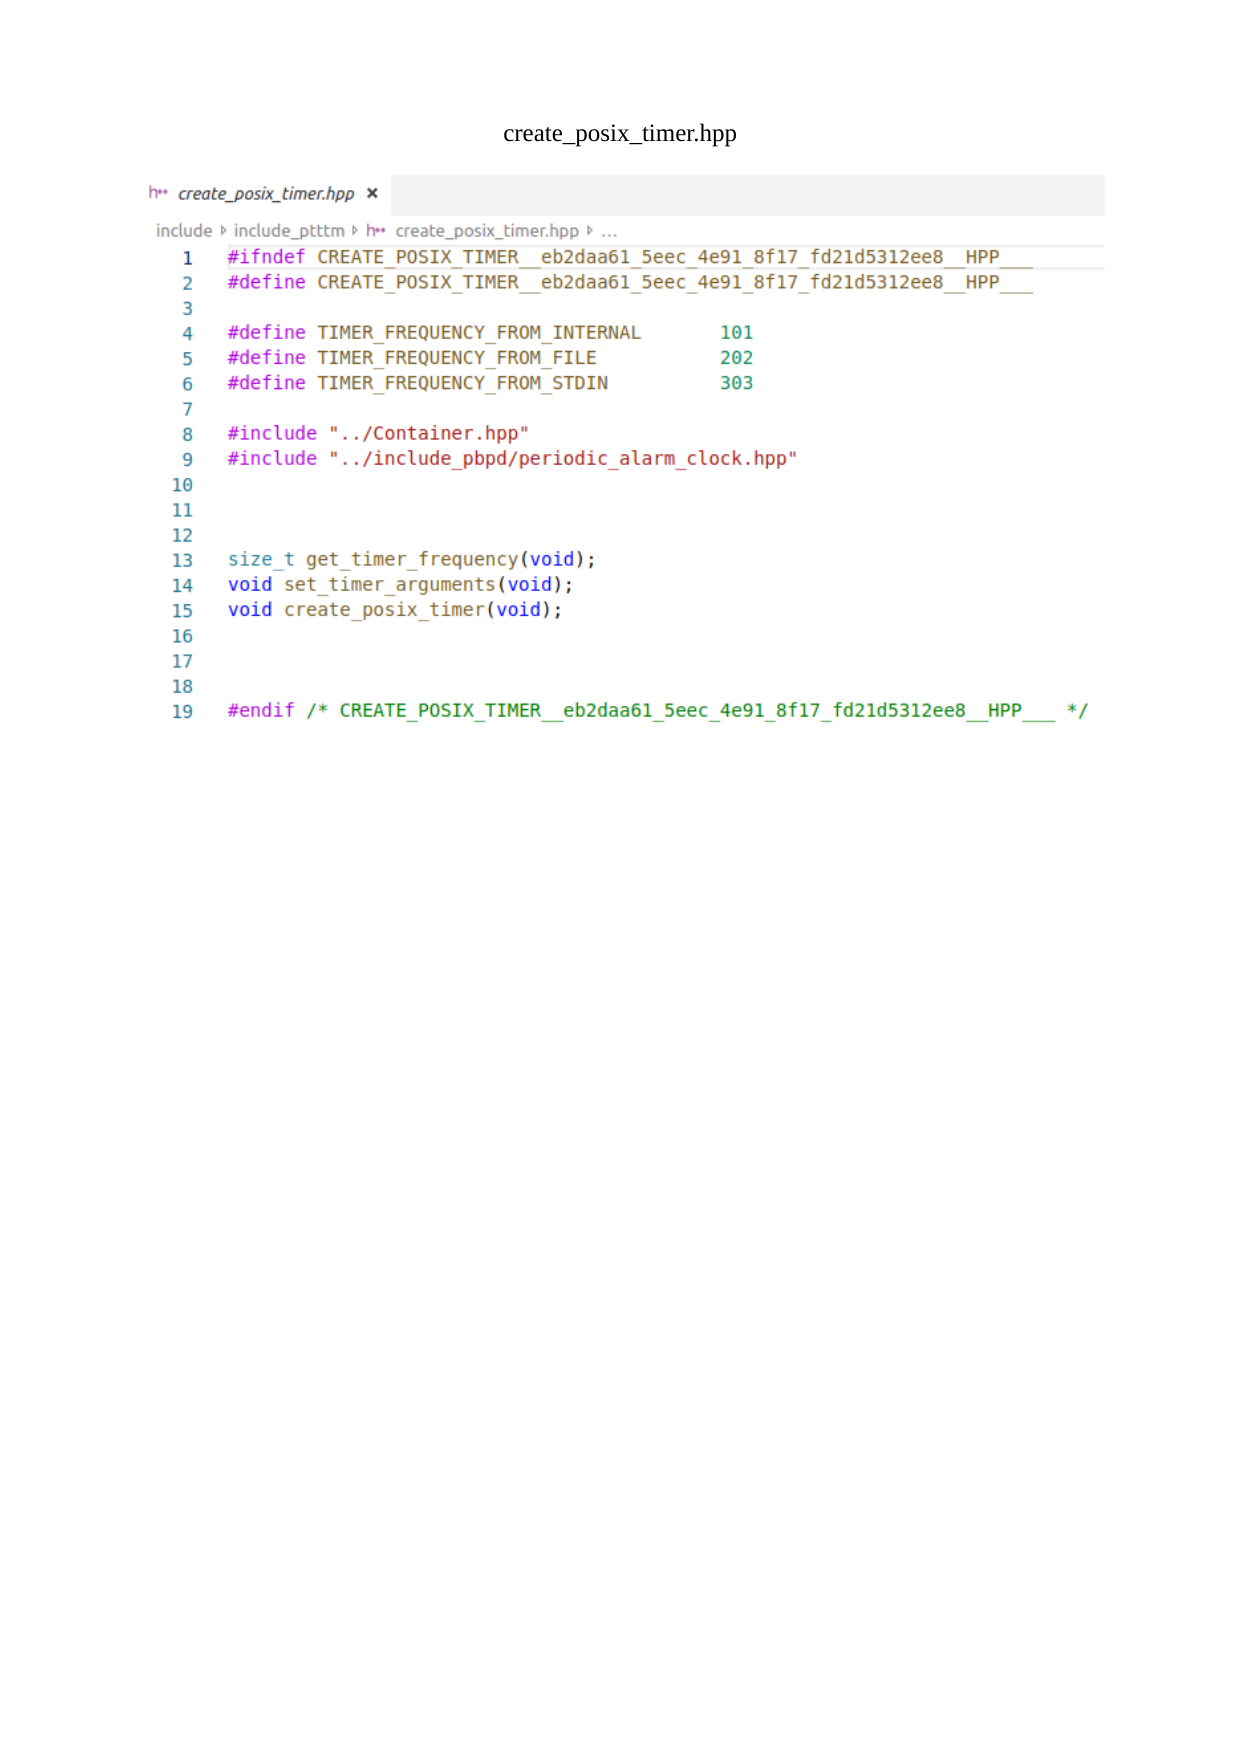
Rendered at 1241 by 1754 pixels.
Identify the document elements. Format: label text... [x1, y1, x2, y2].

text create_posix_timer.hpp [118, 118, 1122, 147]
picture [135, 175, 1105, 452]
